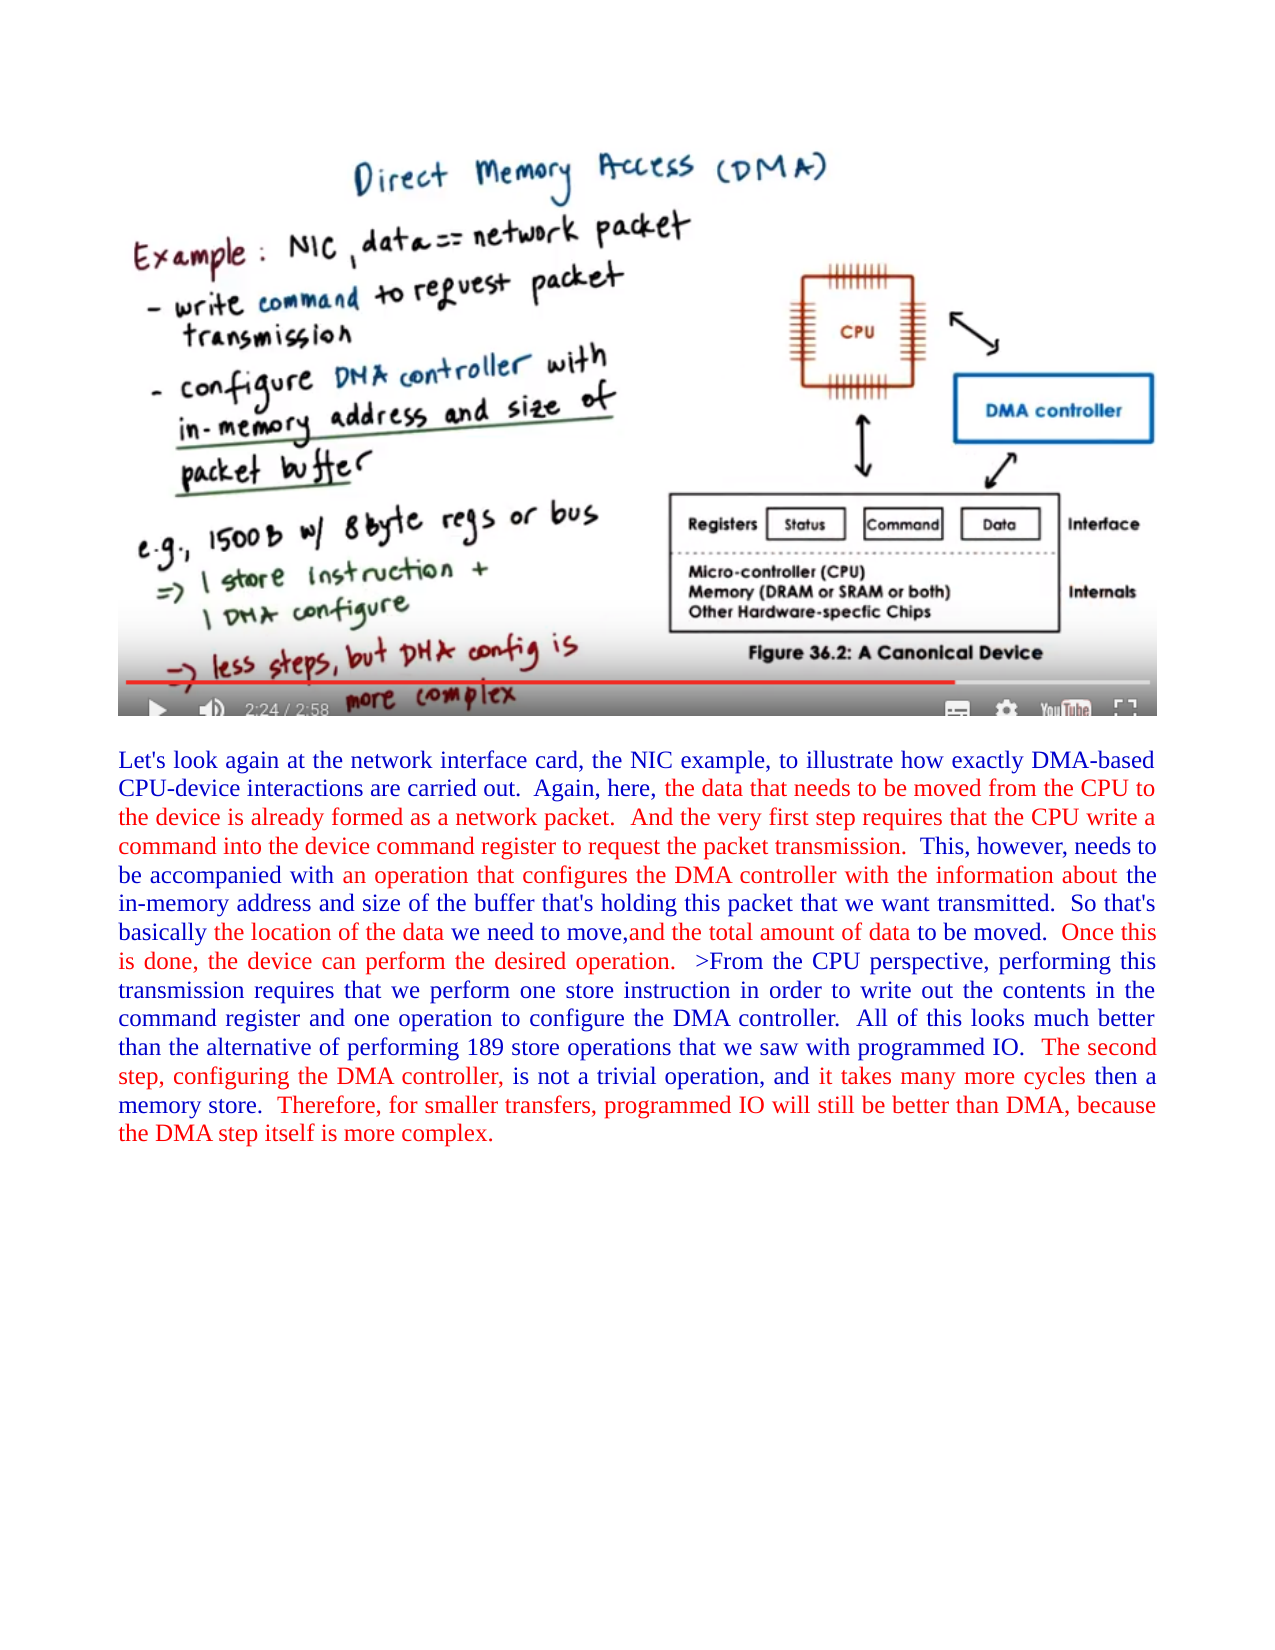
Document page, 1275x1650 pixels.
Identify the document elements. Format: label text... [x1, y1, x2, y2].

text Let's look again at the network interface card, the NIC example, to illustrate how exactly DMA-based CPU-device interactions are carried out. Again, here, the data that needs to be moved from the CPU to the device is already formed as a network packet. And the very first step requires that the CPU write a command into the device command register to request the packet transmission. This, however, needs to be accompanied with an operation that configures the DMA controller with the information about the in-memory address and size of the buffer that's holding this packet that we want transmitted. So that's basically the location of the data we need to move,and the total amount of data to be moved. Once this is done, the device can perform the desired operation. >From the CPU perspective, performing this transmission requires that we perform one store instruction in order to write out the contents in the command register and one operation to configure the DMA controller. All of this looks much better than the alternative of performing 189 store operations that we saw with programmed IO. The second step, configuring the DMA controller, is not a trivial operation, and it takes many more cycles then a memory store. Therefore, for smaller transfers, programmed IO will still be better than DMA, because the DMA step itself is more complex. [118, 745, 1157, 1147]
picture [118, 146, 1157, 716]
